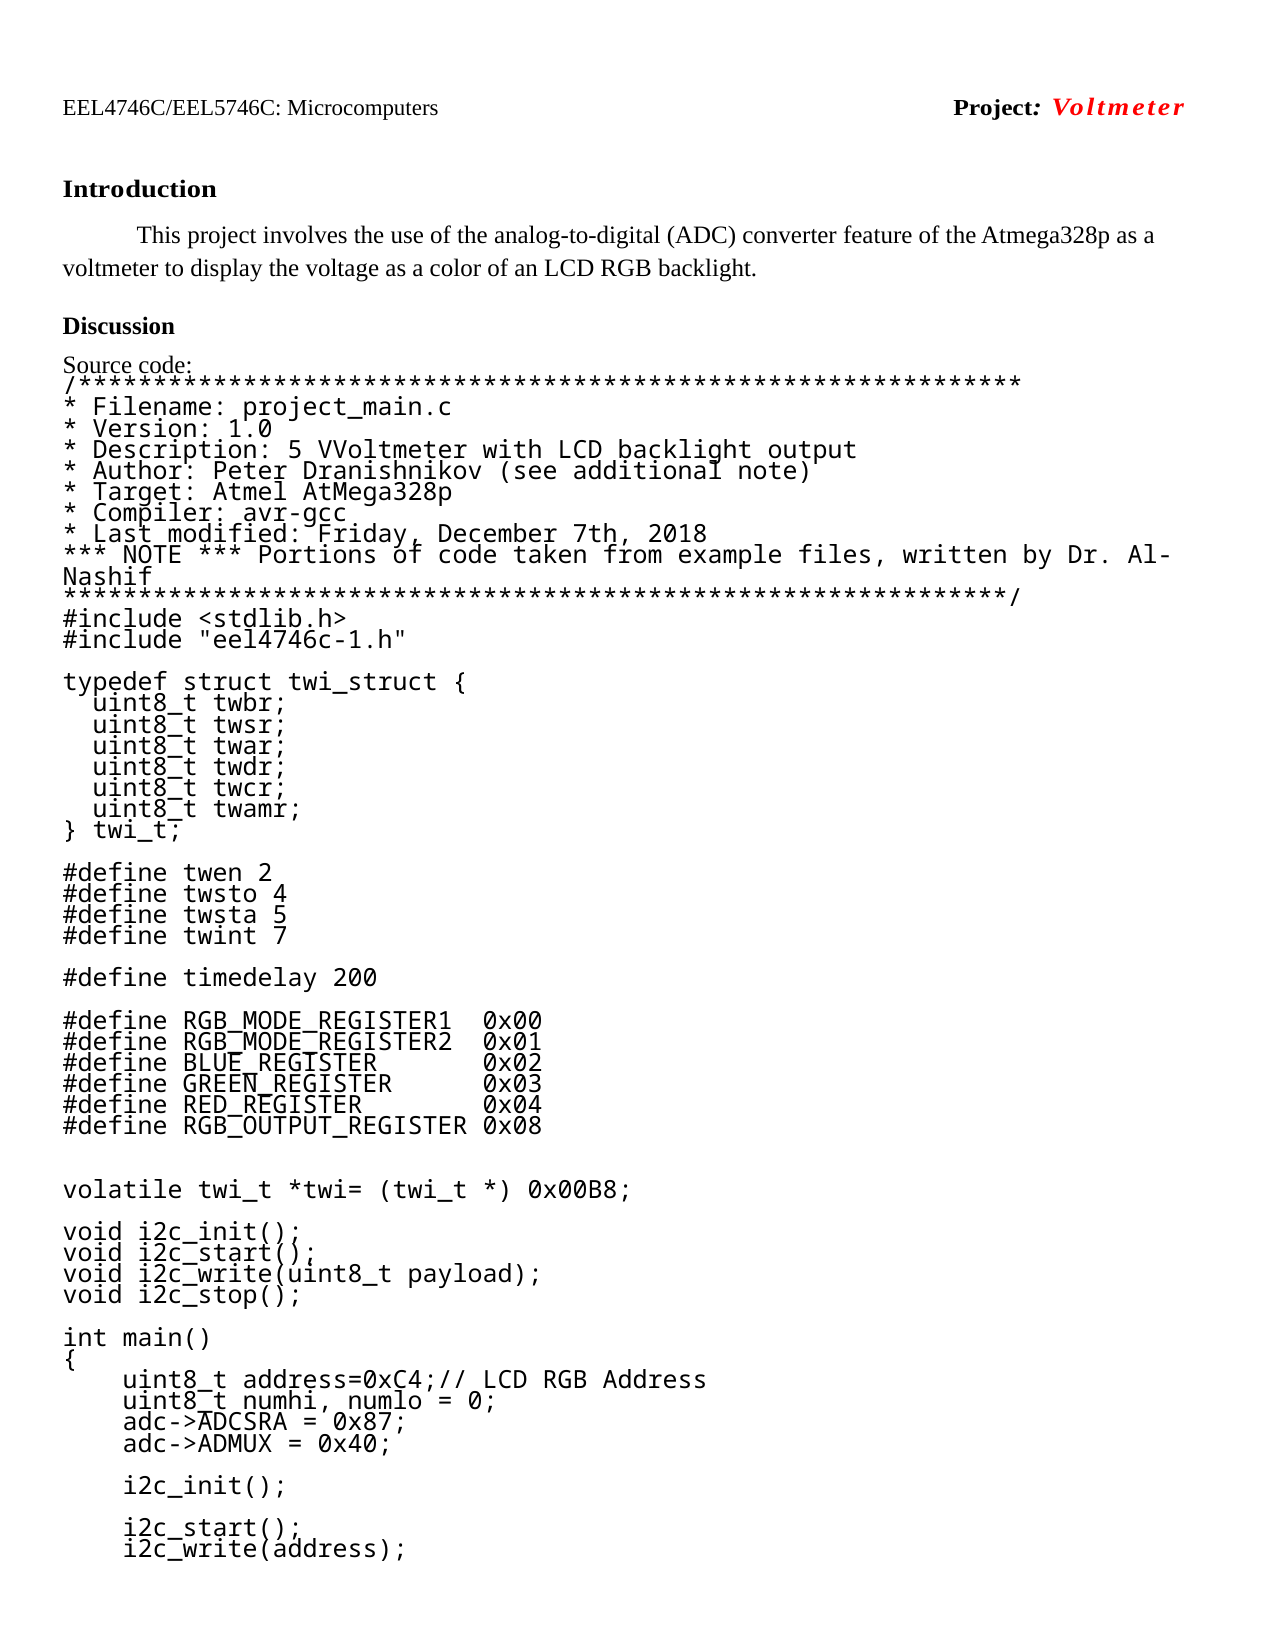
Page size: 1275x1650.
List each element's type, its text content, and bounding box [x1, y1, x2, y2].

text #define RGB_MODE_REGISTER2 0x01 [62, 1033, 1212, 1054]
text i2c_init(); [264, 1477, 1212, 1498]
text #define twsto 4 [62, 885, 1212, 906]
text * Author: Peter Dranishnikov (see additional note) [804, 462, 1212, 483]
text adc->ADMUX = 0x40; [62, 1435, 1212, 1456]
text Source code: /*************************************************************** [62, 357, 1212, 399]
text i2c_init(); [249, 1477, 265, 1498]
text uint8_t twbr; [62, 695, 1212, 716]
text uint8_t twsr; [62, 716, 1212, 737]
subtitle Discussion [62, 311, 1212, 340]
text #define BLUE_REGISTER 0x02 [62, 1054, 1212, 1076]
text uint8_t twamr; [62, 801, 1212, 822]
text #define timedelay 200 [62, 970, 1212, 991]
text i2c_write(address); [62, 1541, 1212, 1562]
text * Target: Atmel AtMega328p [62, 483, 1212, 505]
text #define RED_REGISTER 0x04 [62, 1097, 1212, 1118]
text ***************************************************************/ [62, 589, 1212, 610]
text volatile twi_t *twi= (twi_t *) 0x00B8; [504, 1181, 1212, 1202]
text #define twen 2 [62, 864, 1212, 885]
text void i2c_stop(); [62, 1287, 1212, 1308]
text This project involves the use of the analog-to-digital (ADC) converter feature of the Atmega328p as a voltmeter to display the voltage as a color of an LCD RGB backlight. [62, 220, 1212, 282]
text #define RGB_OUTPUT_REGISTER 0x08 [62, 1118, 1212, 1139]
text #define RGB_MODE_REGISTER1 0x00 [62, 1012, 1212, 1033]
text typedef struct twi_struct { [62, 674, 1212, 695]
text i2c_start(); [264, 1520, 1212, 1541]
text uint8_t twar; [62, 737, 1212, 758]
subtitle Introduction [62, 174, 1212, 203]
text #include <stdlib.h> [62, 610, 1212, 632]
text uint8_t numhi, numlo = 0; [62, 1393, 1212, 1414]
text * Compiler: avr-gcc [62, 505, 1212, 526]
text volatile twi_t *twi= (twi_t *) 0x00B8; [62, 1181, 385, 1202]
text #define twint 7 [62, 928, 1212, 949]
text #define GREEN_REGISTER 0x03 [62, 1076, 1212, 1097]
text * Version: 1.0 [62, 420, 1212, 441]
text * Description: 5 VVoltmeter with LCD backlight output [62, 441, 1212, 462]
text #define twsta 5 [62, 906, 1212, 928]
text #include "eel4746c-1.h" [62, 632, 1212, 653]
text uint8_t twdr; [62, 758, 1212, 779]
text adc->ADCSRA = 0x87; [62, 1414, 1212, 1435]
text * Last modified: Friday, December 7th, 2018 [62, 526, 1212, 547]
text uint8_t twcr; [62, 779, 1212, 801]
text i2c_init(); [62, 1477, 250, 1498]
text uint8_t address=0xC4;// LCD RGB Address [62, 1372, 1212, 1393]
text *** NOTE *** Portions of code taken from example files, written by Dr. Al-Nashif [62, 547, 1212, 589]
text * Filename: project_main.c [62, 399, 1212, 420]
text void i2c_start(); [279, 1245, 1212, 1266]
text volatile twi_t *twi= (twi_t *) 0x00B8; [384, 1181, 505, 1202]
text void i2c_write(uint8_t payload); [62, 1266, 1212, 1287]
text } twi_t; [62, 822, 1212, 843]
text void i2c_init(); [62, 1224, 1212, 1245]
text void i2c_start(); [62, 1245, 280, 1266]
text i2c_start(); [62, 1520, 265, 1541]
text { [62, 1351, 1212, 1372]
text int main() [62, 1329, 1212, 1351]
text * Author: Peter Dranishnikov (see additional note) [62, 462, 505, 483]
text * Author: Peter Dranishnikov (see additional note) [504, 462, 805, 483]
